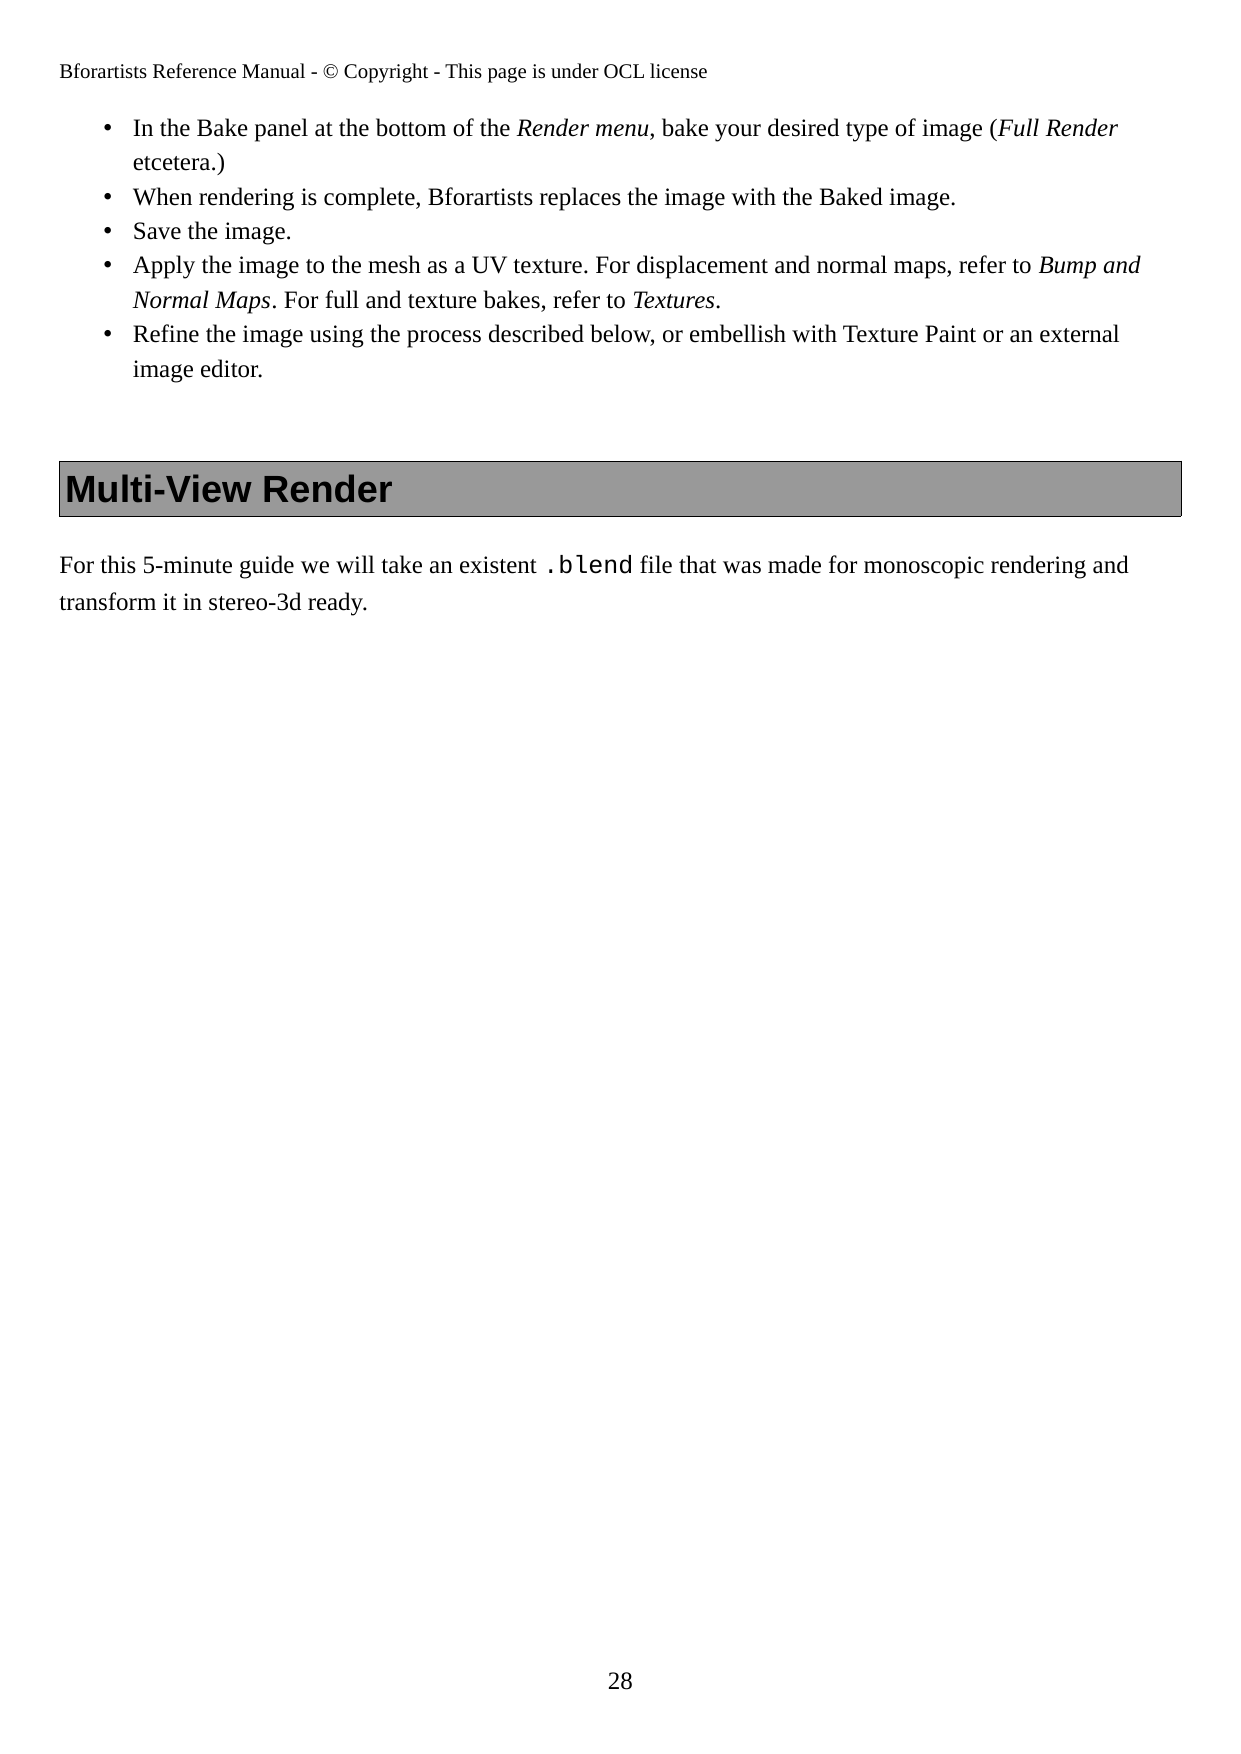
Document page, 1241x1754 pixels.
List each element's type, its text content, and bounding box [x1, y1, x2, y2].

list Refine the image using the process described below, or embellish with Texture Paint or an external image editor. [103, 319, 1181, 383]
list When rendering is complete, Bforartists replaces the image with the Baked image. [103, 182, 1181, 210]
table_header Multi-View Render [60, 462, 1181, 516]
list Save the image. [103, 216, 1181, 245]
list In the Bake panel at the bottom of the Render menu, bake your desired type of image (Full Render etcetera.) [103, 113, 1181, 176]
list Apply the image to the mesh as a UV texture. For displacement and normal maps, refer to Bump and Normal Maps. For full and texture bakes, refer to Textures. [103, 251, 1181, 314]
text For this 5-minute guide we will take an existent .blend file that was made for monoscopic rendering and transform it in stereo-3d ready. [59, 550, 1181, 616]
